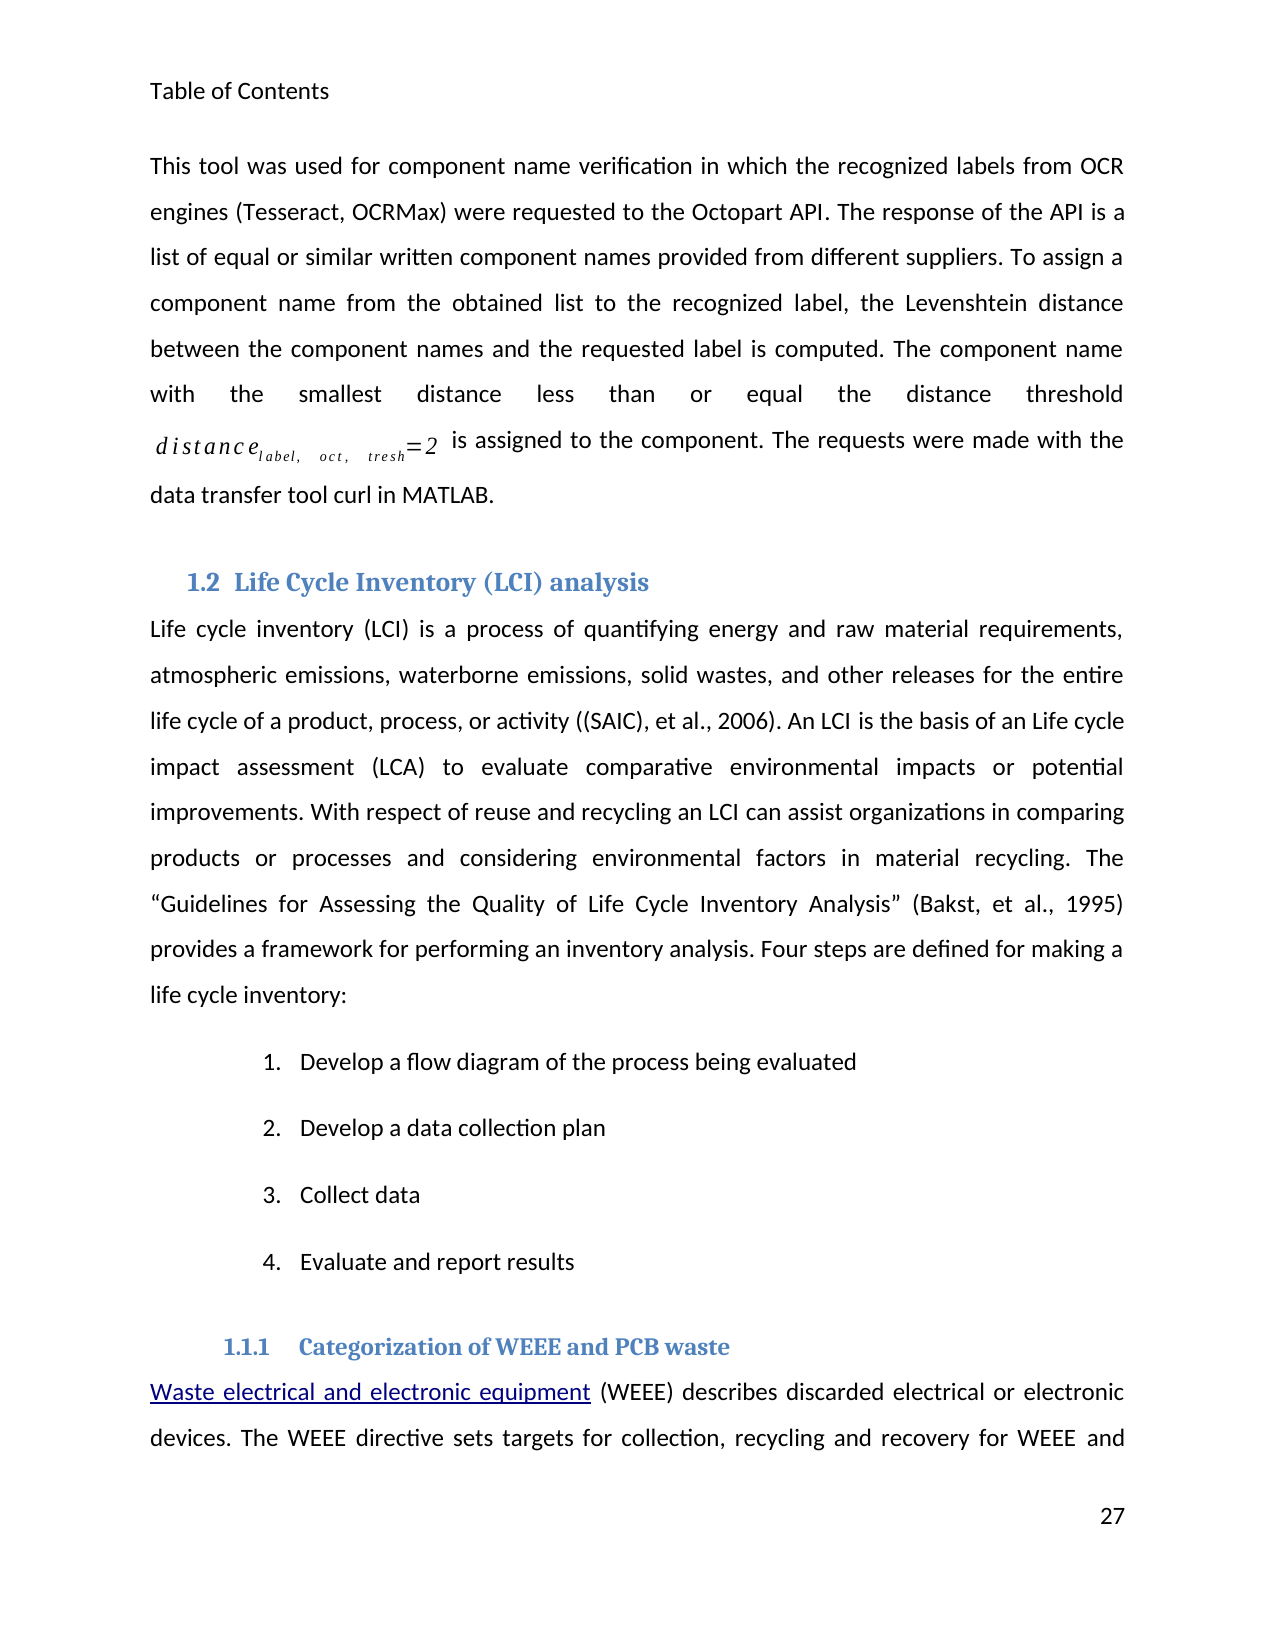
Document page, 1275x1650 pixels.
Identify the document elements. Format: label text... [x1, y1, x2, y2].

text Life cycle inventory (LCI) is a process of quantifying energy and raw material requirements, atmospheric emissions, waterborne emissions, solid wastes, and other releases for the entire life cycle of a product, process, or activity ((SAIC), et al., 2006). An LCI is the basis of an Life cycle impact assessment (LCA) to evaluate comparative environmental impacts or potential improvements. With respect of reuse and recycling an LCI can assist organizations in comparing products or processes and considering environmental factors in material recycling. The “Guidelines for Assessing the Quality of Life Cycle Inventory Analysis” (Bakst, et al., 1995) provides a framework for performing an inventory analysis. Four steps are defined for making a life cycle inventory: [150, 613, 1125, 1010]
list Develop a flow diagram of the process being evaluated [262, 1046, 1125, 1076]
list Collect data [262, 1179, 1125, 1209]
text This tool was used for component name verification in which the recognized labels from OCR engines (Tesseract, OCRMax) were requested to the Octopart API. The response of the API is a list of equal or similar written component names provided from different suppliers. To assign a component name from the obtained list to the recognized label, the Levenshtein distance between the component names and the requested label is computed. The component name with the smallest distance less than or equal the distance threshold is assigned to the component. The requests were made with the data transfer tool curl in MATLAB. [150, 150, 1125, 510]
list Develop a data collection plan [262, 1112, 1125, 1143]
subtitle Life Cycle Inventory (LCI) analysis [187, 567, 1125, 598]
text Waste electrical and electronic equipment (WEEE) describes discarded electrical or electronic devices. The WEEE directive sets targets for collection, recycling and recovery for WEEE and [150, 1376, 1125, 1452]
subtitle Categorization of WEEE and PCB waste [224, 1333, 1125, 1362]
list Evaluate and report results [262, 1246, 1125, 1276]
